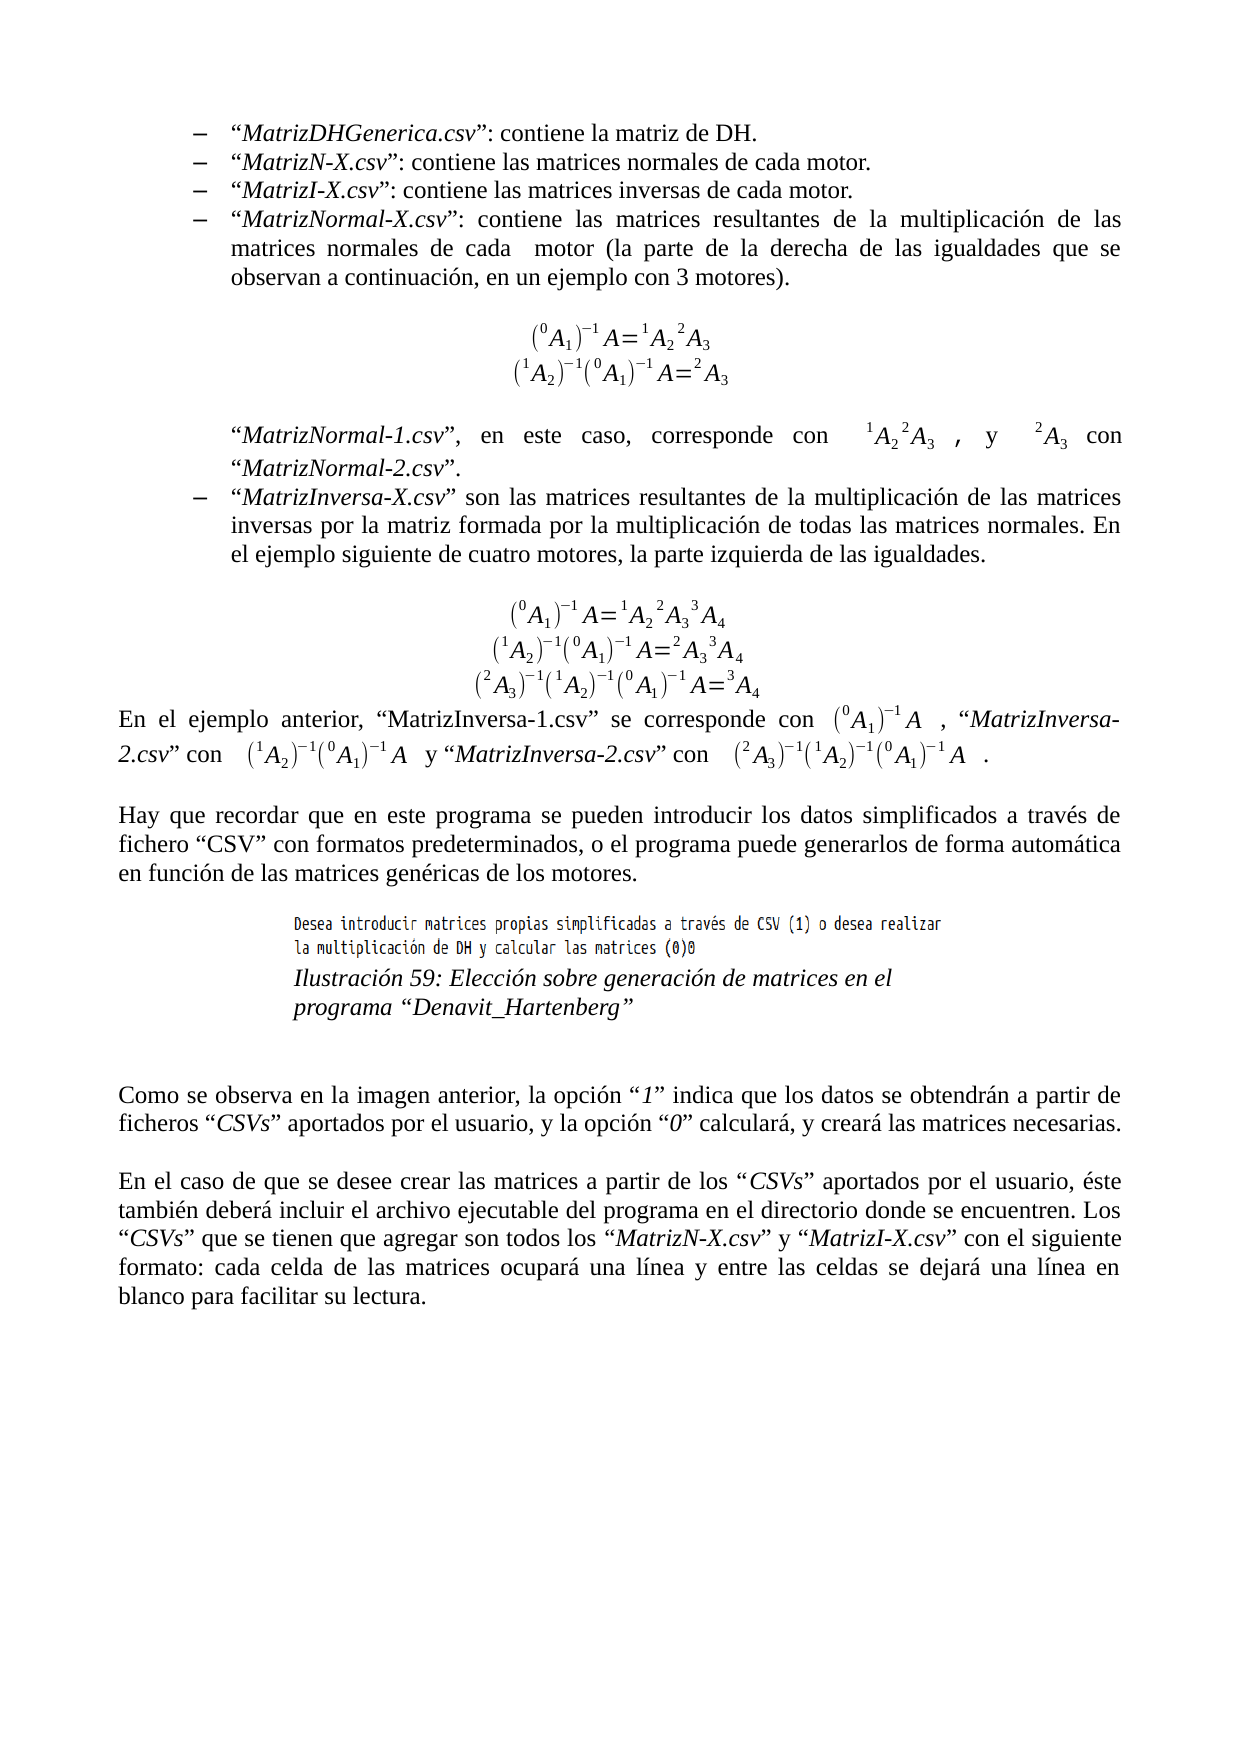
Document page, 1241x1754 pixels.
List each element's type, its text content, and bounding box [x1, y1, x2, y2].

list “MatrizI-X.csv”: contiene las matrices inversas de cada motor. [193, 176, 1122, 204]
list “MatrizInversa-X.csv” son las matrices resultantes de la multiplicación de las matrices inversas por la matriz formada por la multiplicación de todas las matrices normales. En el ejemplo siguiente de cuatro motores, la parte izquierda de las igualdades. [193, 482, 1122, 568]
text Como se observa en la imagen anterior, la opción “1” indica que los datos se obtendrán a partir de ficheros “CSVs” aportados por el usuario, y la opción “0” calculará, y creará las matrices necesarias. [118, 1080, 1122, 1137]
text En el caso de que se desee crear las matrices a partir de los “CSVs” aportados por el usuario, éste también deberá incluir el archivo ejecutable del programa en el directorio donde se encuentren. Los “CSVs” que se tienen que agregar son todos los “MatrizN-X.csv” y “MatrizI-X.csv” con el siguiente formato: cada celda de las matrices ocupará una línea y entre las celdas se dejará una línea en blanco para facilitar su lectura. [118, 1166, 1122, 1310]
text Ilustración 59: Elección sobre generación de matrices en el programa “Denavit_Hartenberg” [293, 964, 947, 1021]
text En el ejemplo anterior, “MatrizInversa-1.csv” se corresponde con, “MatrizInversa-2.csv” con y “MatrizInversa-2.csv” con . [118, 702, 1122, 772]
text Hay que recordar que en este programa se pueden introducir los datos simplificados a través de fichero “CSV” con formatos predeterminados, o el programa puede generarlos de forma automática en función de las matrices genéricas de los motores. [118, 801, 1122, 887]
list “MatrizNormal-X.csv”: contiene las matrices resultantes de la multiplicación de las matrices normales de cada motor (la parte de la derecha de las igualdades que se observan a continuación, en un ejemplo con 3 motores). [193, 204, 1122, 291]
list “MatrizN-X.csv”: contiene las matrices normales de cada motor. [193, 147, 1122, 176]
list “MatrizNormal-1.csv”, en este caso, corresponde con , y con “MatrizNormal-2.csv”. [193, 418, 1122, 482]
list “MatrizDHGenerica.csv”: contiene la matriz de DH. [193, 118, 1122, 147]
